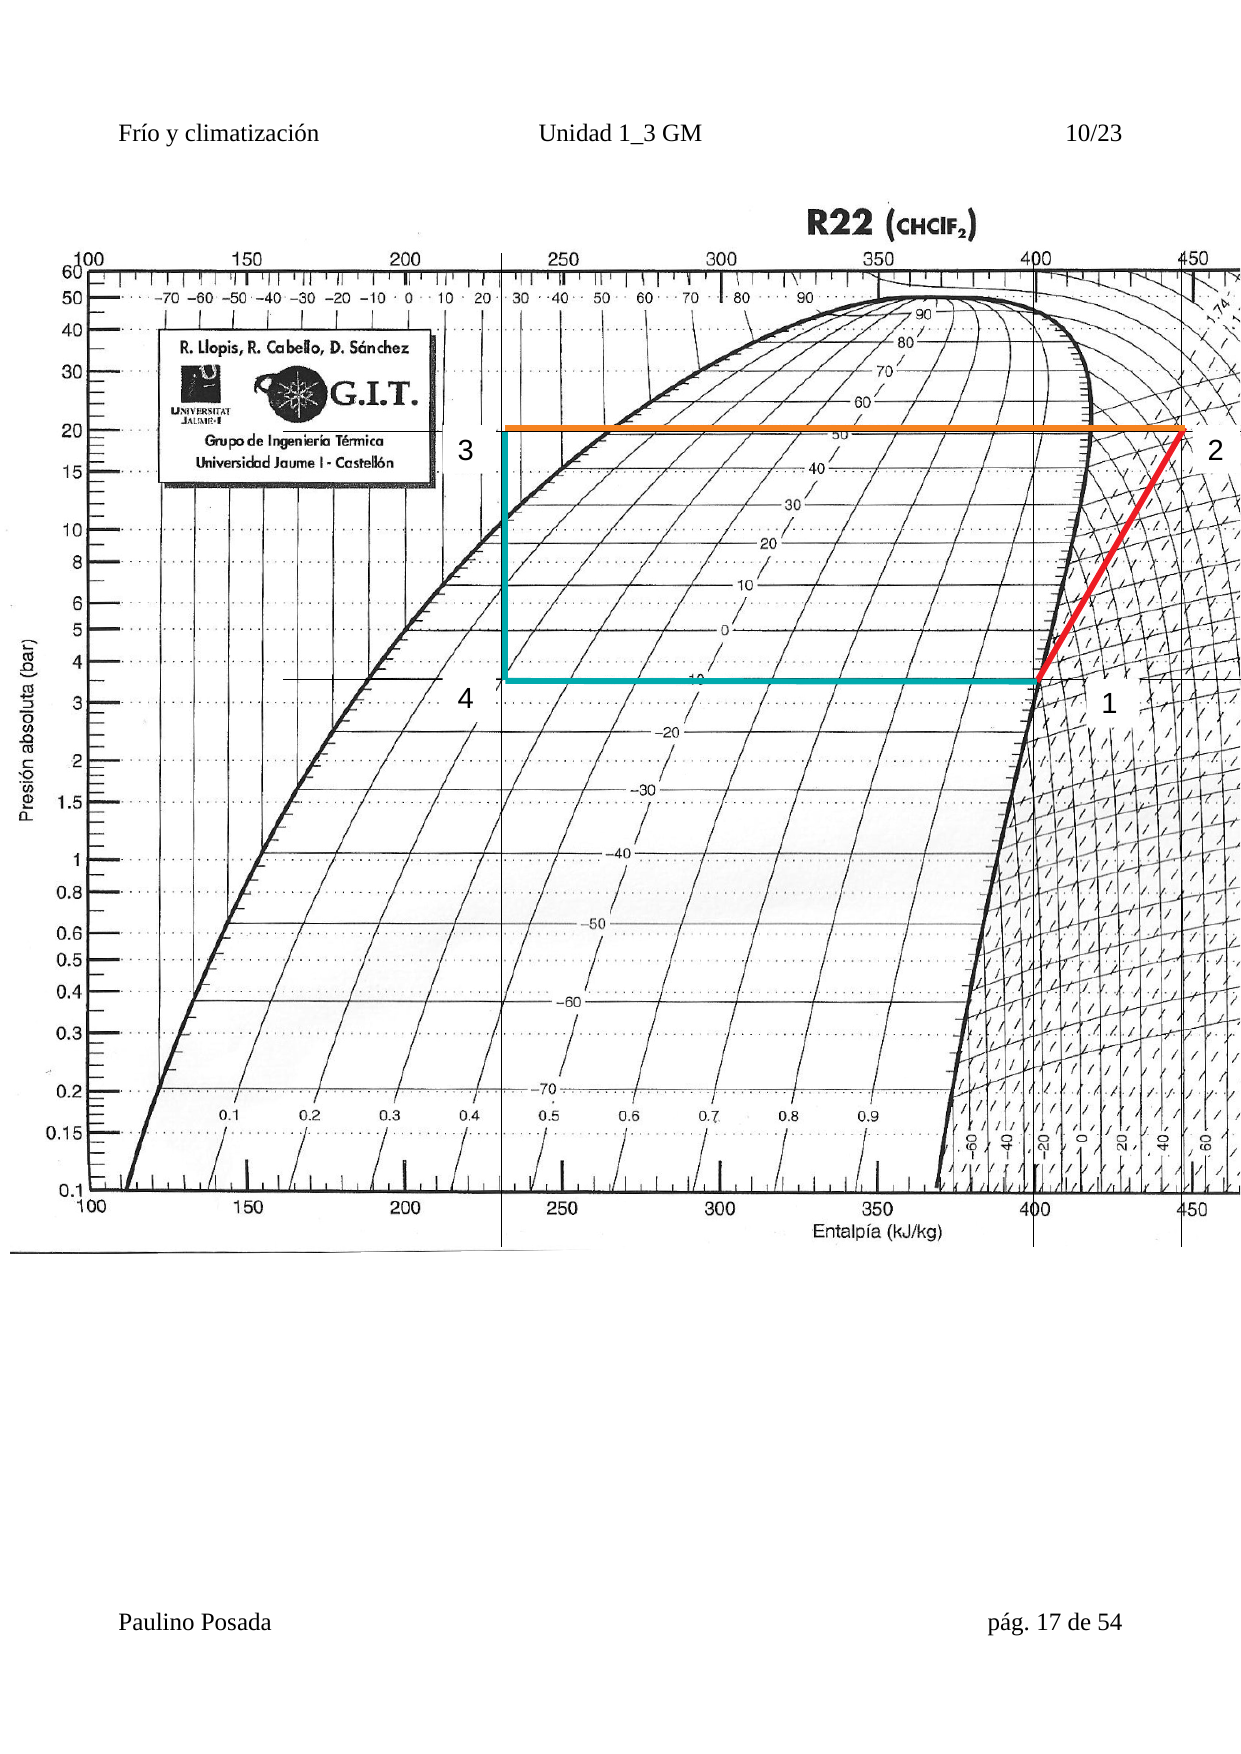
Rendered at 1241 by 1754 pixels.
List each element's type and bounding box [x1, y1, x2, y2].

picture [1034, 432, 1177, 678]
picture [1034, 680, 1181, 1244]
picture [1182, 432, 1241, 679]
picture [3, 182, 1241, 1254]
picture [508, 432, 1033, 678]
picture [1043, 442, 1181, 679]
picture [1182, 680, 1241, 1243]
